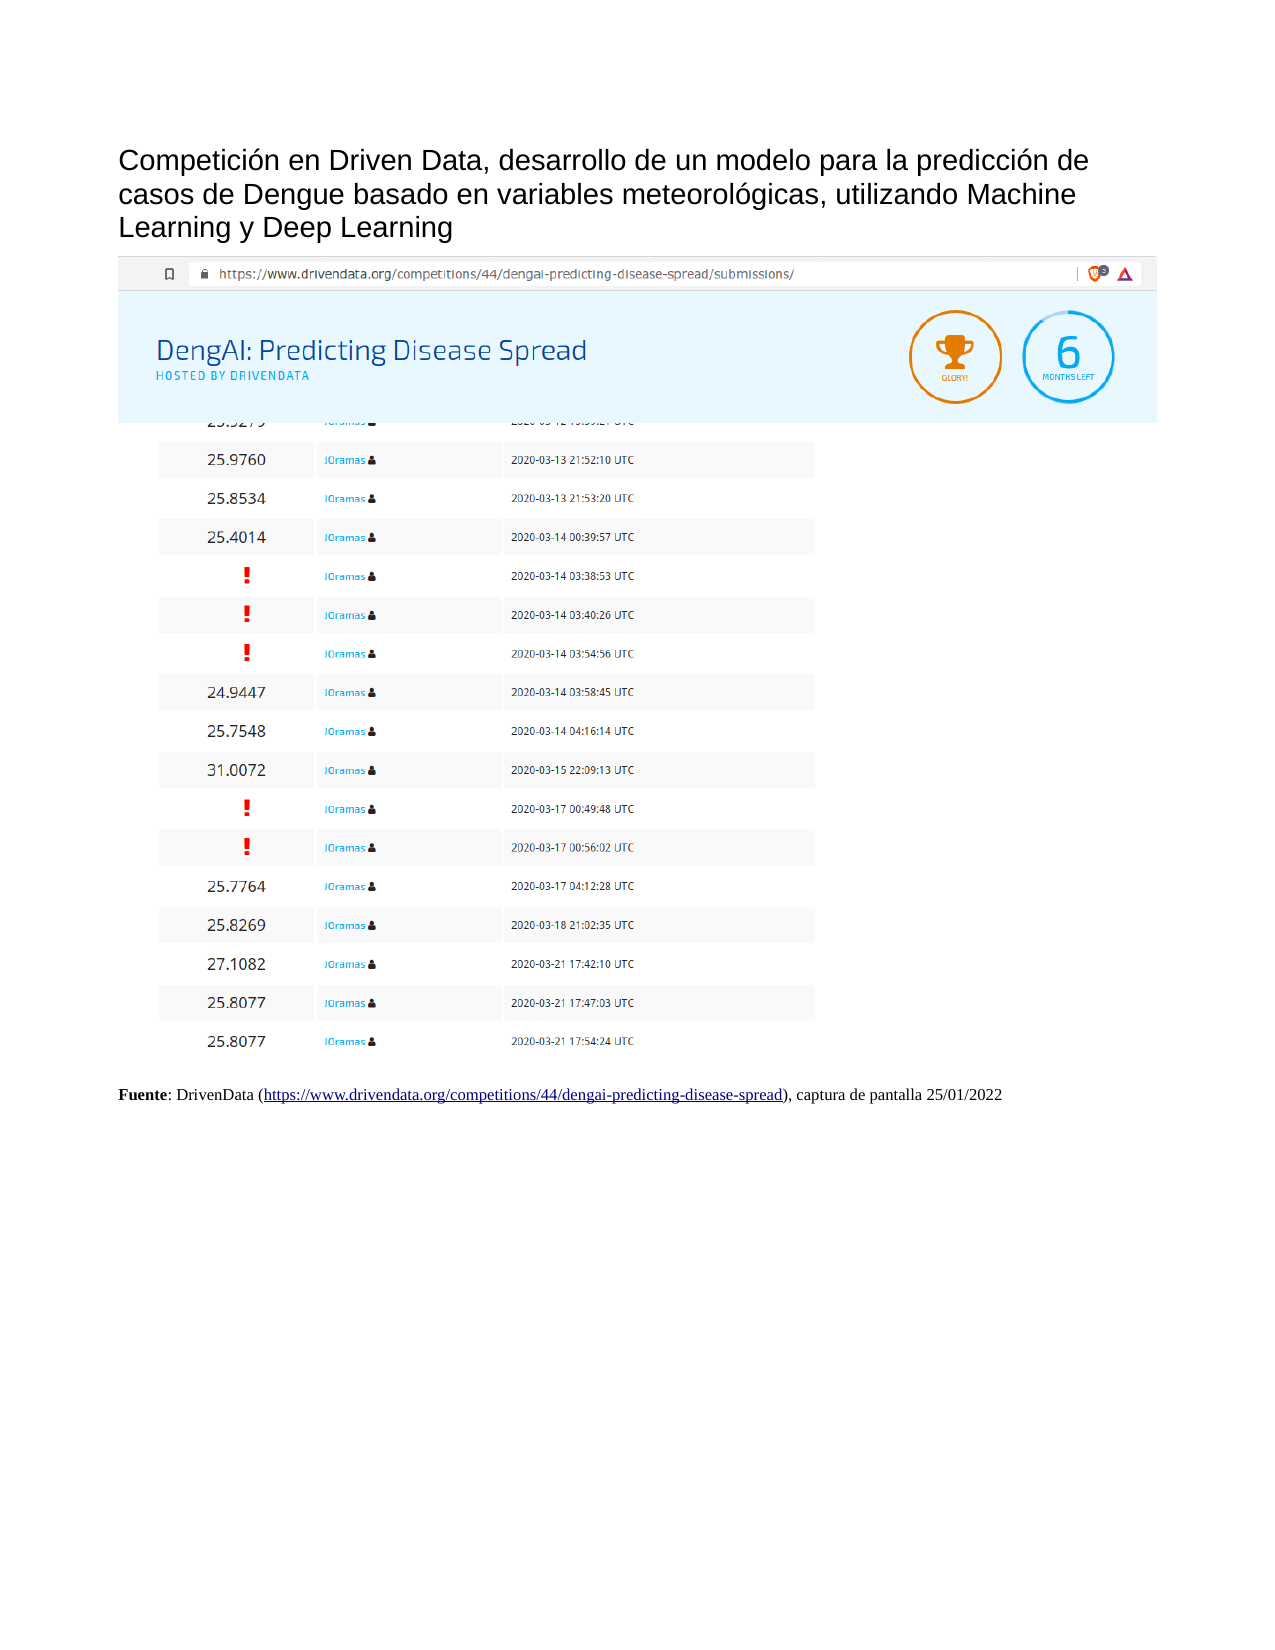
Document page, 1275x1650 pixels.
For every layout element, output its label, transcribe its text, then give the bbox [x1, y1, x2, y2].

text Fuente: DrivenData (https://www.drivendata.org/competitions/44/dengai-predicting-disease-spread), captura de pantalla 25/01/2022 [118, 1082, 1157, 1104]
subtitle Competición en Driven Data, desarrollo de un modelo para la predicción de casos de Dengue basado en variables meteorológicas, utilizando Machine Learning y Deep Learning [118, 143, 1157, 244]
picture [118, 256, 1157, 1082]
